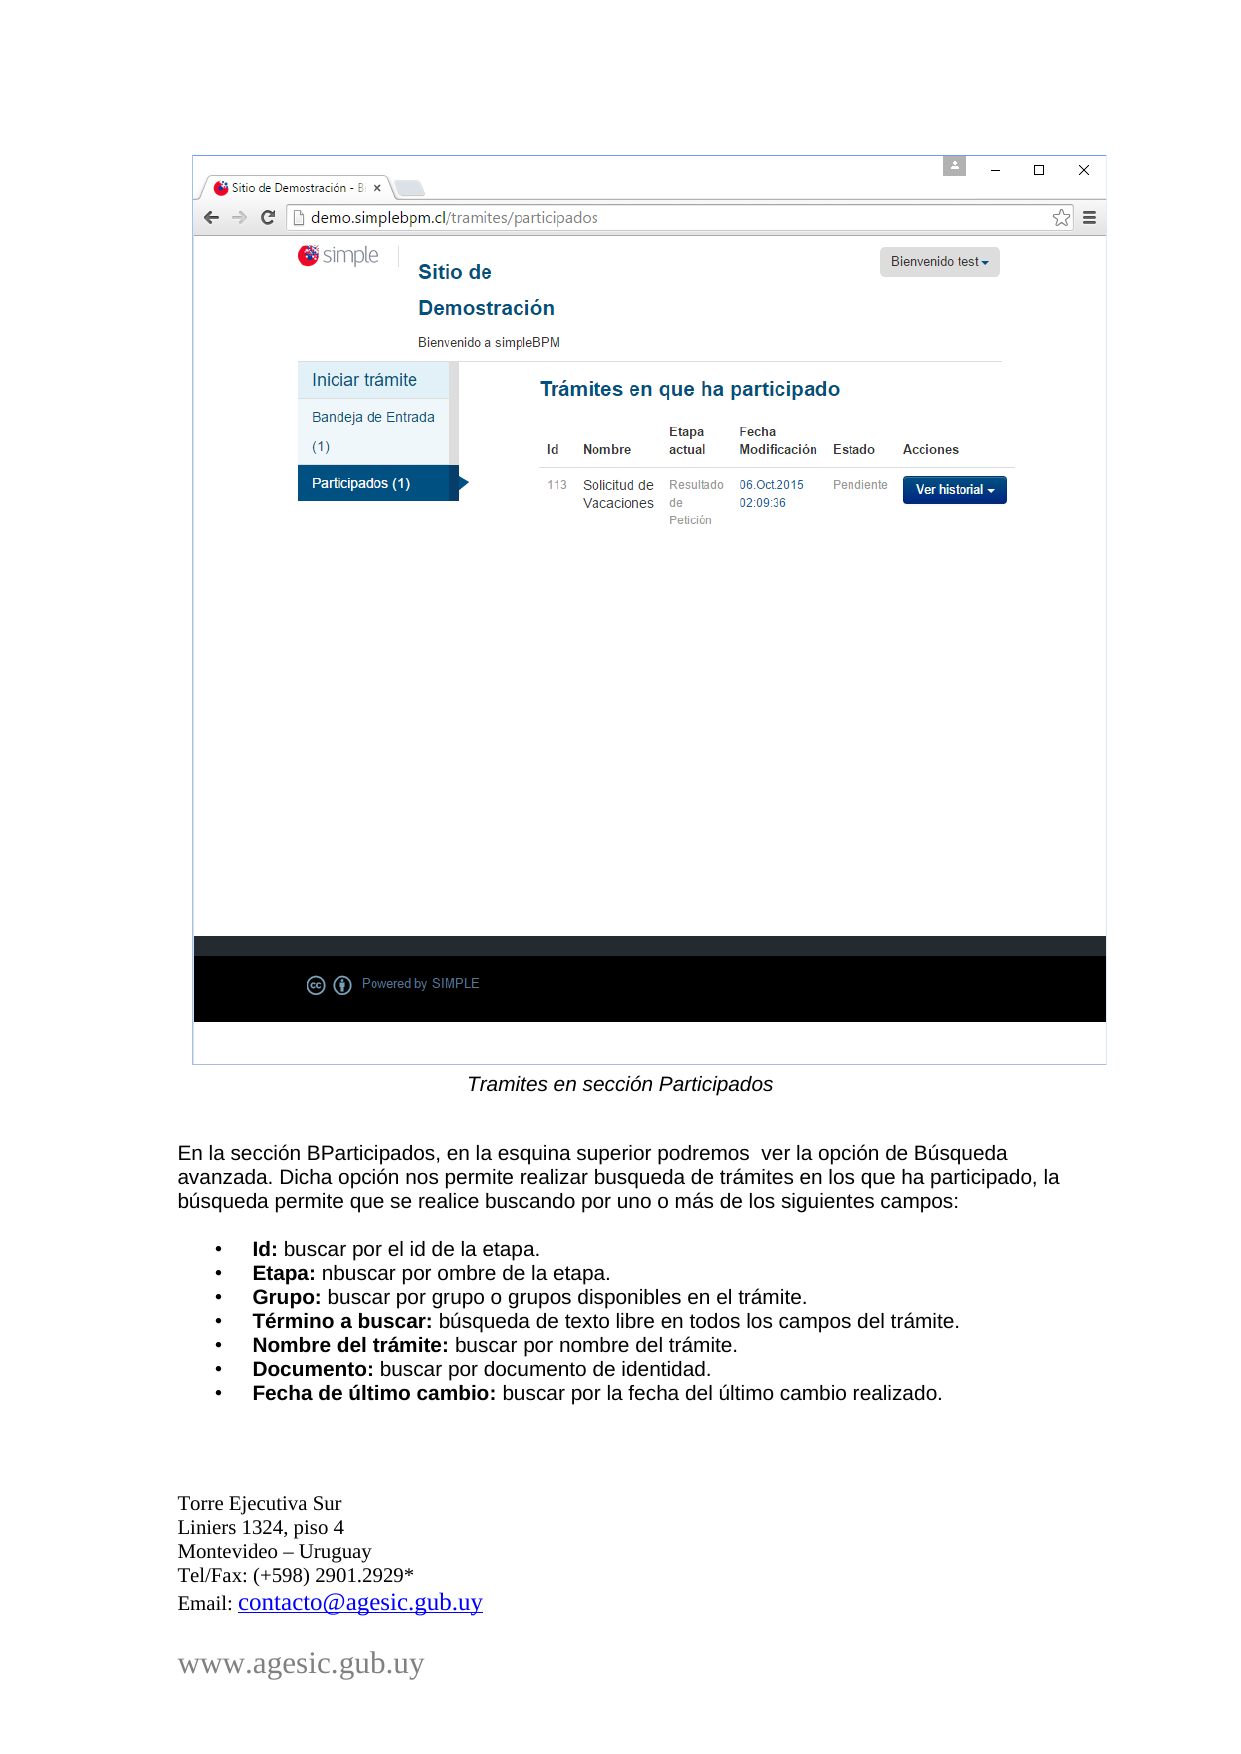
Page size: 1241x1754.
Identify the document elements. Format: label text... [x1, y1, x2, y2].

list Etapa: nbuscar por ombre de la etapa. [215, 1261, 1063, 1285]
picture [192, 155, 1107, 1065]
text Tramites en sección Participados [177, 1072, 1063, 1096]
list Fecha de último cambio: buscar por la fecha del último cambio realizado. [215, 1381, 1063, 1405]
list Nombre del trámite: buscar por nombre del trámite. [215, 1333, 1063, 1357]
list Id: buscar por el id de la etapa. [215, 1237, 1063, 1261]
list Término a buscar: búsqueda de texto libre en todos los campos del trámite. [215, 1309, 1063, 1333]
text En la sección BParticipados, en la esquina superior podremos ver la opción de Búsqueda avanzada. Dicha opción nos permite realizar busqueda de trámites en los que ha participado, la búsqueda permite que se realice buscando por uno o más de los siguientes campos: [177, 1141, 1063, 1213]
list Documento: buscar por documento de identidad. [215, 1357, 1063, 1381]
list Grupo: buscar por grupo o grupos disponibles en el trámite. [215, 1285, 1063, 1309]
